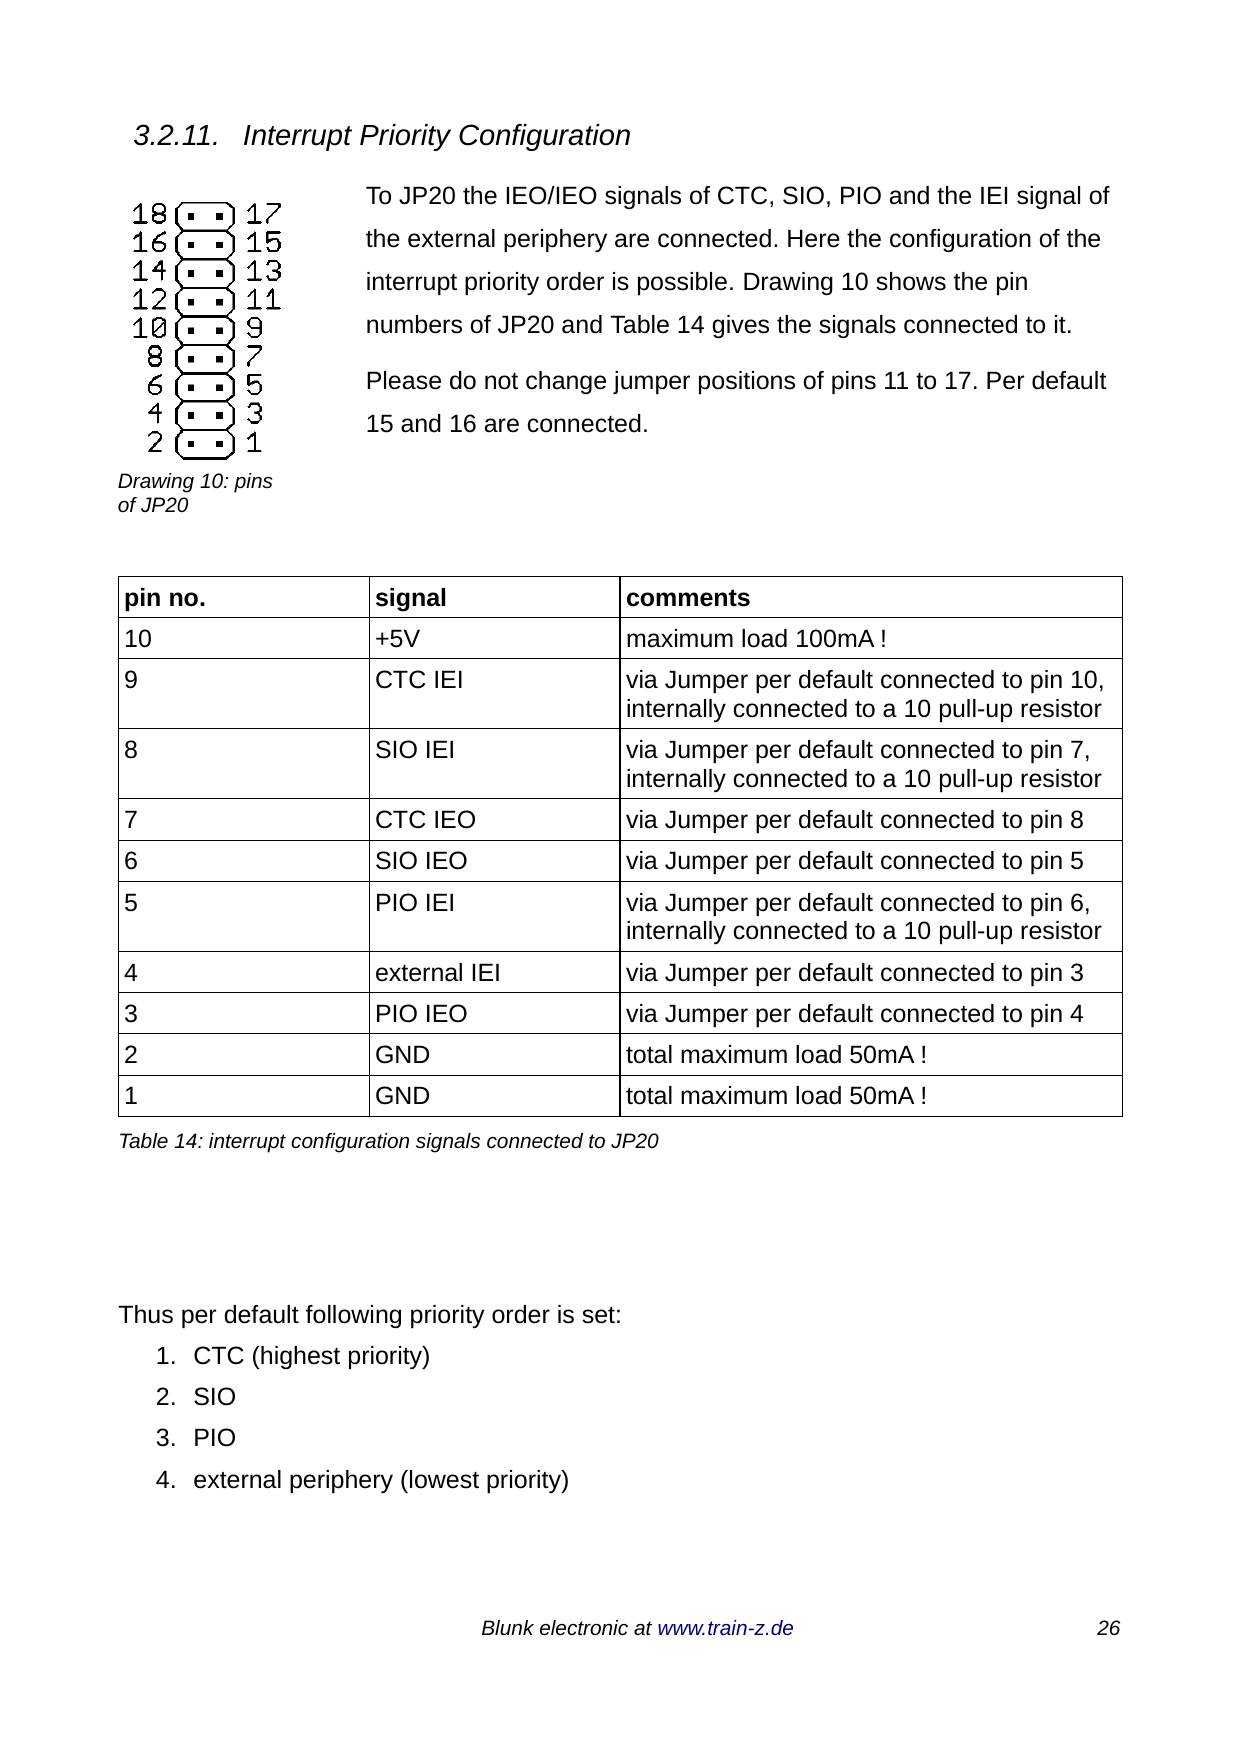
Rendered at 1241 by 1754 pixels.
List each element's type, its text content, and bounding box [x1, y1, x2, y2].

text Please do not change jumper positions of pins 11 to 17. Per default 15 and 16 are connected. [295, 366, 1122, 438]
list PIO [156, 1423, 1122, 1452]
table_header pin no. [119, 577, 369, 617]
table_cell +5V [370, 618, 619, 658]
table_cell 10 [119, 618, 369, 658]
table_cell 1 [119, 1076, 369, 1116]
table_header signal [370, 577, 619, 617]
table_cell 4 [119, 952, 369, 992]
table_cell total maximum load 50mA ! [621, 1034, 1122, 1074]
table_cell PIO IEI [370, 882, 619, 951]
list CTC (highest priority) [156, 1341, 1122, 1370]
table_cell via Jumper per default connected to pin 5 [621, 841, 1122, 881]
table_header comments [621, 577, 1122, 617]
table_cell via Jumper per default connected to pin 8 [621, 799, 1122, 839]
table_cell GND [370, 1034, 619, 1074]
table_cell SIO IEO [370, 841, 619, 881]
subtitle Interrupt Priority Configuration [133, 118, 1122, 152]
text Thus per default following priority order is set: [118, 1300, 1122, 1328]
table_cell via Jumper per default connected to pin 7, internally connected to a 10 pull-up resistor [621, 729, 1122, 798]
list external periphery (lowest priority) [156, 1465, 1122, 1493]
text To JP20 the IEO/IEO signals of CTC, SIO, PIO and the IEI signal of the external periphery are connected. Here the configuration of the interrupt priority order is possible. Drawing 10 shows the pin numbers of JP20 and Table 14 gives the signals connected to it. [295, 181, 1122, 339]
table_cell 6 [119, 841, 369, 881]
text Table 14: interrupt configuration signals connected to JP20 [118, 1129, 1122, 1153]
table_cell via Jumper per default connected to pin 6, internally connected to a 10 pull-up resistor [621, 882, 1122, 951]
table_cell 2 [119, 1034, 369, 1074]
table_cell total maximum load 50mA ! [621, 1076, 1122, 1116]
list SIO [156, 1382, 1122, 1411]
table_cell SIO IEI [370, 729, 619, 798]
table_cell CTC IEO [370, 799, 619, 839]
table_cell 9 [119, 659, 369, 728]
table_cell external IEI [370, 952, 619, 992]
table_cell 8 [119, 729, 369, 798]
picture [117, 160, 295, 469]
table_cell CTC IEI [370, 659, 619, 728]
text Drawing 10: pins of JP20 [118, 469, 295, 517]
table_cell via Jumper per default connected to pin 10, internally connected to a 10 pull-up resistor [621, 659, 1122, 728]
table_cell maximum load 100mA ! [621, 618, 1122, 658]
table_cell 7 [119, 799, 369, 839]
table_cell 3 [119, 993, 369, 1033]
table_cell 5 [119, 882, 369, 951]
table_cell GND [370, 1076, 619, 1116]
text [117, 469, 295, 541]
table_cell PIO IEO [370, 993, 619, 1033]
table_cell via Jumper per default connected to pin 4 [621, 993, 1122, 1033]
table_cell via Jumper per default connected to pin 3 [621, 952, 1122, 992]
